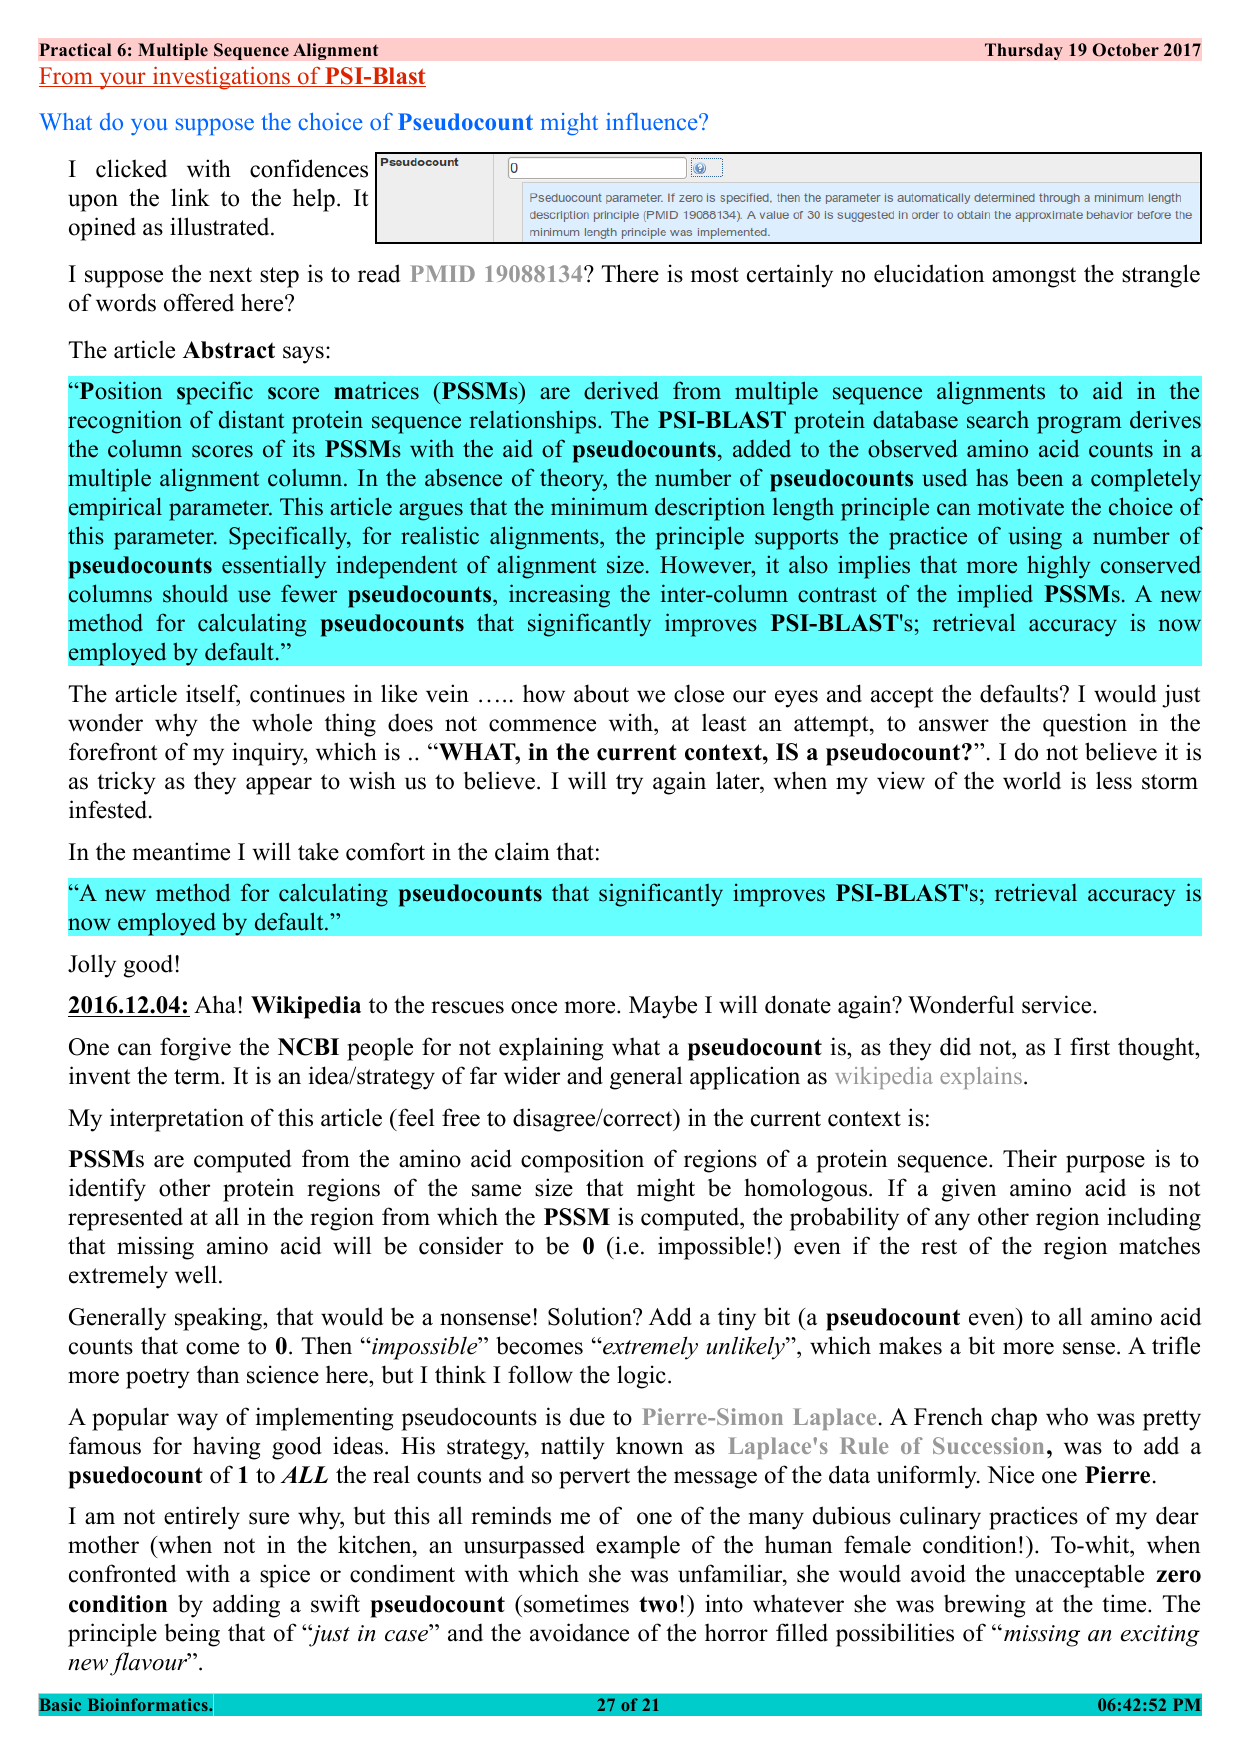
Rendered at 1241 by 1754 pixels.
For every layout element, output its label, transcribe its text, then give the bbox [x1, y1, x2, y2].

text One can forgive the NCBI people for not explaining what a pseudocount is, as they did not, as I first thought, invent the term. It is an idea/strategy of far wider and general application as wikipedia explains. [68, 1032, 1202, 1090]
text From your investigations of PSI-Blast [38, 61, 1202, 89]
text Jolly good! [68, 949, 1202, 978]
text My interpretation of this article (feel free to disagree/correct) in the current context is: [68, 1102, 1202, 1132]
text I suppose the next step is to read PMID 19088134? There is most certainly no elucidation amongst the strangle of words offered here? [68, 259, 1202, 317]
text The article Abstract says: [68, 335, 1202, 364]
text The article itself, continues in like vein ….. how about we close our eyes and accept the defaults? I would just wonder why the whole thing does not commence with, at least an attempt, to answer the question in the forefront of my inquiry, which is .. “WHAT, in the current context, IS a pseudocount?”. I do not believe it is as tricky as they appear to wish us to believe. I will try again later, when my view of the world is less storm infested. [68, 679, 1202, 824]
text I am not entirely sure why, but this all reminds me of one of the many dubious culinary practices of my dear mother (when not in the kitchen, an unsurpassed example of the human female condition!). To-whit, when confronted with a spice or condiment with which she was unfamiliar, she would avoid the unacceptable zero condition by adding a swift pseudocount (sometimes two!) into whatever she was brewing at the time. The principle being that of “just in case” and the avoidance of the horror filled possibilities of “missing an exciting new flavour”. [68, 1501, 1202, 1676]
picture [377, 154, 1200, 242]
text PSSMs are computed from the amino acid composition of regions of a protein sequence. Their purpose is to identify other protein regions of the same size that might be homologous. If a given amino acid is not represented at all in the region from which the PSSM is computed, the probability of any other region including that missing amino acid will be consider to be 0 (i.e. impossible!) even if the rest of the region matches extremely well. [68, 1144, 1202, 1289]
text I clicked with confidences upon the link to the help. It opined as illustrated. [68, 154, 375, 241]
text 2016.12.04: Aha! Wikipedia to the rescues once more. Maybe I will donate again? Wonderful service. [68, 990, 1202, 1019]
text Generally speaking, that would be a nonsense! Solution? Add a tiny bit (a pseudocount even) to all amino acid counts that come to 0. Then “impossible” becomes “extremely unlikely”, which makes a bit more sense. A trifle more poetry than science here, but I think I follow the logic. [68, 1302, 1202, 1389]
text A popular way of implementing pseudocounts is due to Pierre-Simon Laplace. A French chap who was pretty famous for having good ideas. His strategy, nattily known as Laplace's Rule of Succession, was to add a psuedocount of 1 to ALL the real counts and so pervert the message of the data uniformly. Nice one Pierre. [68, 1402, 1202, 1489]
text What do you suppose the choice of Pseudocount might influence? [38, 107, 1202, 136]
text “Position specific score matrices (PSSMs) are derived from multiple sequence alignments to aid in the recognition of distant protein sequence relationships. The PSI-BLAST protein database search program derives the column scores of its PSSMs with the aid of pseudocounts, added to the observed amino acid counts in a multiple alignment column. In the absence of theory, the number of pseudocounts used has been a completely empirical parameter. This article argues that the minimum description length principle can motivate the choice of this parameter. Specifically, for realistic alignments, the principle supports the practice of using a number of pseudocounts essentially independent of alignment size. However, it also implies that more highly conserved columns should use fewer pseudocounts, increasing the inter-column contrast of the implied PSSMs. A new method for calculating pseudocounts that significantly improves PSI-BLAST's; retrieval accuracy is now employed by default.” [68, 376, 1202, 666]
text “A new method for calculating pseudocounts that significantly improves PSI-BLAST's; retrieval accuracy is now employed by default.” [68, 878, 1202, 936]
text In the meantime I will take comfort in the claim that: [68, 837, 1202, 866]
